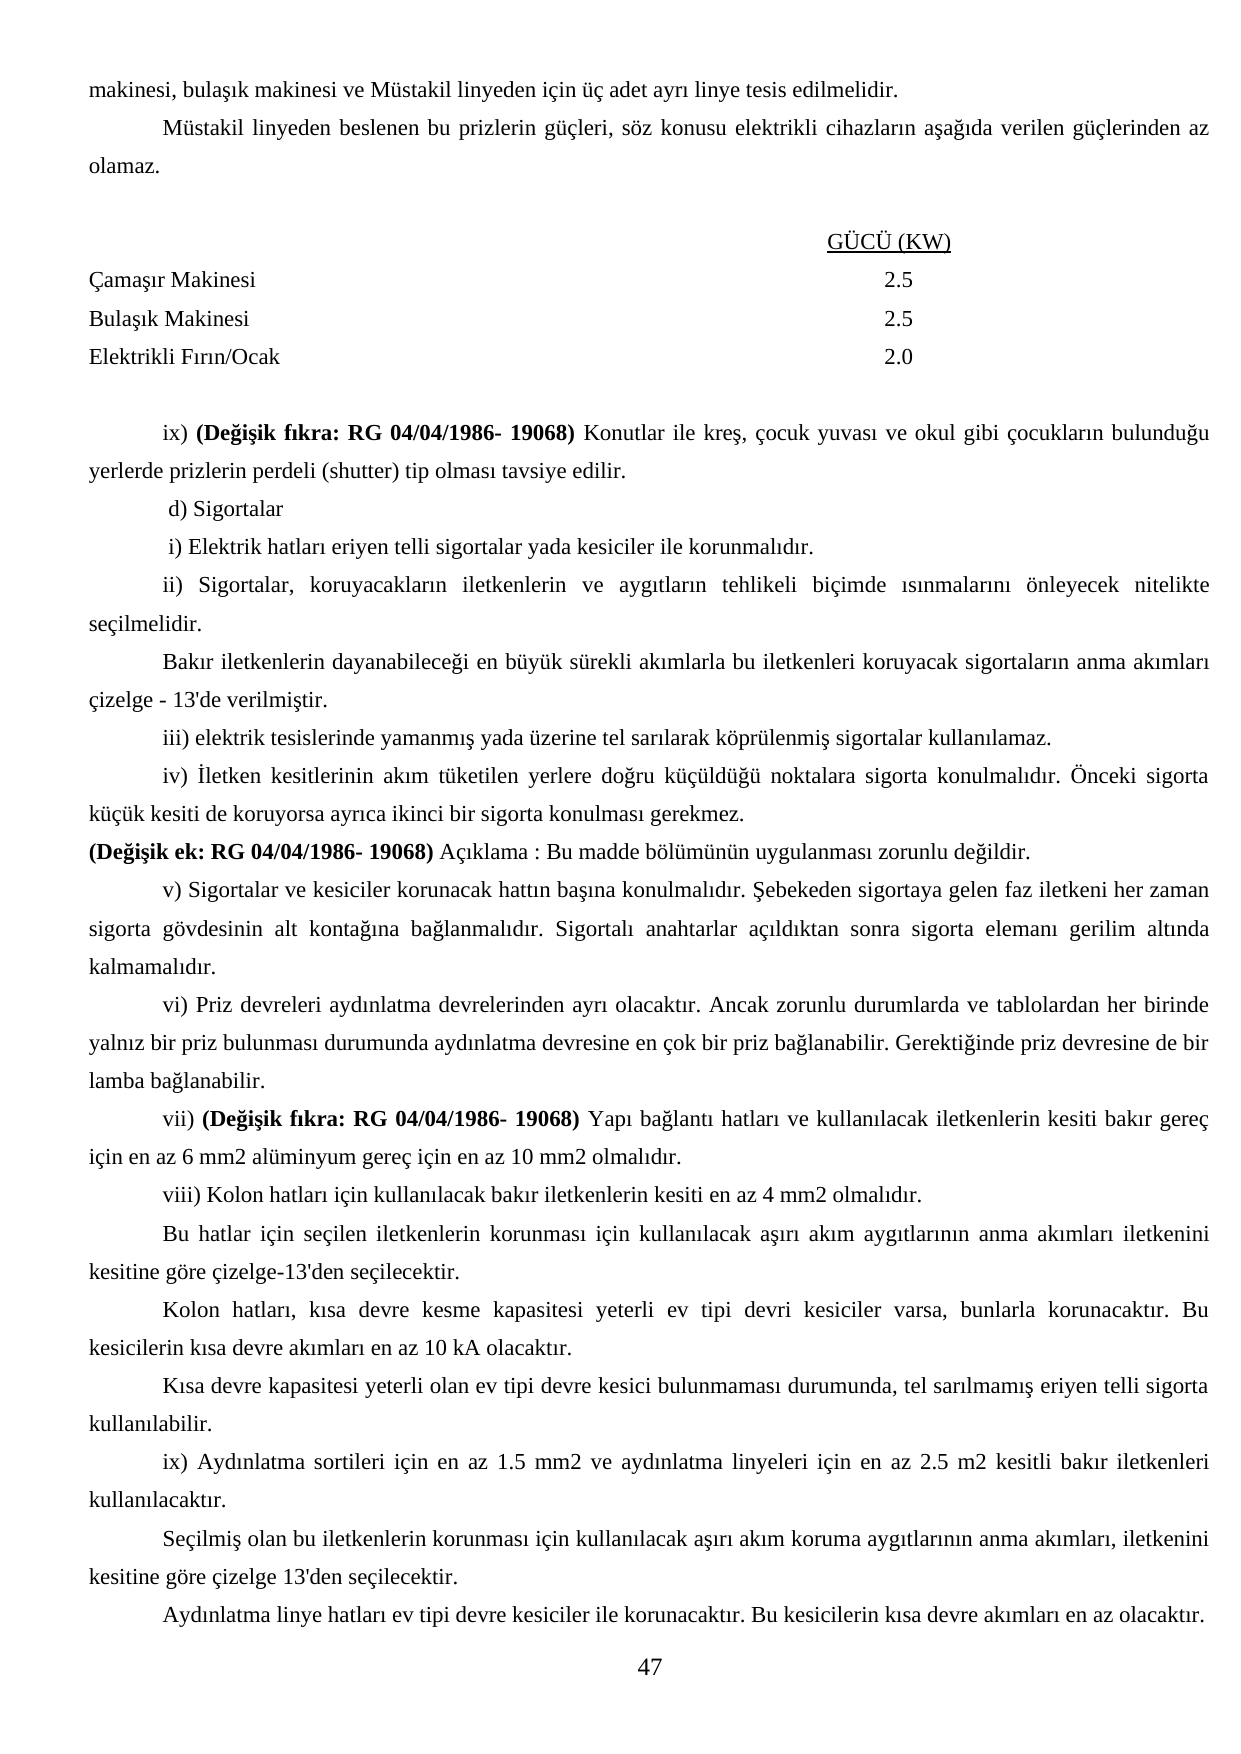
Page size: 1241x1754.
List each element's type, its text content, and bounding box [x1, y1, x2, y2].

text Aydınlatma linye hatları ev tipi devre kesiciler ile korunacaktır. Bu kesicilerin kısa devre akımları en az olacaktır. [88, 1602, 1211, 1627]
text viii) Kolon hatları için kullanılacak bakır iletkenlerin kesiti en az 4 mm2 olmalıdır. [88, 1182, 1211, 1208]
text Kısa devre kapasitesi yeterli olan ev tipi devre kesici bulunmaması durumunda, tel sarılmamış eriyen telli sigorta kullanılabilir. [88, 1373, 1211, 1437]
text vii) (Değişik fıkra: RG 04/04/1986- 19068) Yapı bağlantı hatları ve kullanılacak iletkenlerin kesiti bakır gereç için en az 6 mm2 alüminyum gereç için en az 10 mm2 olmalıdır. [88, 1106, 1211, 1170]
text Bulaşık Makinesi 2.5 [88, 306, 1211, 331]
text GÜCÜ (KW) [88, 229, 1211, 255]
text Bu hatlar için seçilen iletkenlerin korunması için kullanılacak aşırı akım aygıtlarının anma akımları iletkenini kesitine göre çizelge-13'den seçilecektir. [88, 1221, 1211, 1284]
text Elektrikli Fırın/Ocak 2.0 [88, 344, 1211, 369]
text ii) Sigortalar, koruyacakların iletkenlerin ve aygıtların tehlikeli biçimde ısınmalarını önleyecek nitelikte seçilmelidir. [88, 572, 1211, 636]
text (Değişik ek: RG 04/04/1986- 19068) Açıklama : Bu madde bölümünün uygulanması zorunlu değildir. [88, 839, 1211, 865]
text d) Sigortalar [88, 496, 1211, 522]
text makinesi, bulaşık makinesi ve Müstakil linyeden için üç adet ayrı linye tesis edilmelidir. [88, 77, 1211, 102]
text iii) elektrik tesislerinde yamanmış yada üzerine tel sarılarak köprülenmiş sigortalar kullanılamaz. [88, 725, 1211, 750]
text Kolon hatları, kısa devre kesme kapasitesi yeterli ev tipi devri kesiciler varsa, bunlarla korunacaktır. Bu kesicilerin kısa devre akımları en az 10 kA olacaktır. [88, 1297, 1211, 1360]
text iv) İletken kesitlerinin akım tüketilen yerlere doğru küçüldüğü noktalara sigorta konulmalıdır. Önceki sigorta küçük kesiti de koruyorsa ayrıca ikinci bir sigorta konulması gerekmez. [88, 763, 1211, 827]
text Seçilmiş olan bu iletkenlerin korunması için kullanılacak aşırı akım koruma aygıtlarının anma akımları, iletkenini kesitine göre çizelge 13'den seçilecektir. [88, 1526, 1211, 1589]
text Müstakil linyeden beslenen bu prizlerin güçleri, söz konusu elektrikli cihazların aşağıda verilen güçlerinden az olamaz. [88, 115, 1211, 178]
text Çamaşır Makinesi 2.5 [88, 267, 1211, 293]
text ix) (Değişik fıkra: RG 04/04/1986- 19068) Konutlar ile kreş, çocuk yuvası ve okul gibi çocukların bulunduğu yerlerde prizlerin perdeli (shutter) tip olması tavsiye edilir. [88, 420, 1211, 483]
text vi) Priz devreleri aydınlatma devrelerinden ayrı olacaktır. Ancak zorunlu durumlarda ve tablolardan her birinde yalnız bir priz bulunması durumunda aydınlatma devresine en çok bir priz bağlanabilir. Gerektiğinde priz devresine de bir lamba bağlanabilir. [88, 992, 1211, 1093]
text Bakır iletkenlerin dayanabileceği en büyük sürekli akımlarla bu iletkenleri koruyacak sigortaların anma akımları çizelge - 13'de verilmiştir. [88, 649, 1211, 712]
text i) Elektrik hatları eriyen telli sigortalar yada kesiciler ile korunmalıdır. [88, 534, 1211, 560]
text ix) Aydınlatma sortileri için en az 1.5 mm2 ve aydınlatma linyeleri için en az 2.5 m2 kesitli bakır iletkenleri kullanılacaktır. [88, 1449, 1211, 1513]
text v) Sigortalar ve kesiciler korunacak hattın başına konulmalıdır. Şebekeden sigortaya gelen faz iletkeni her zaman sigorta gövdesinin alt kontağına bağlanmalıdır. Sigortalı anahtarlar açıldıktan sonra sigorta elemanı gerilim altında kalmamalıdır. [88, 877, 1211, 979]
